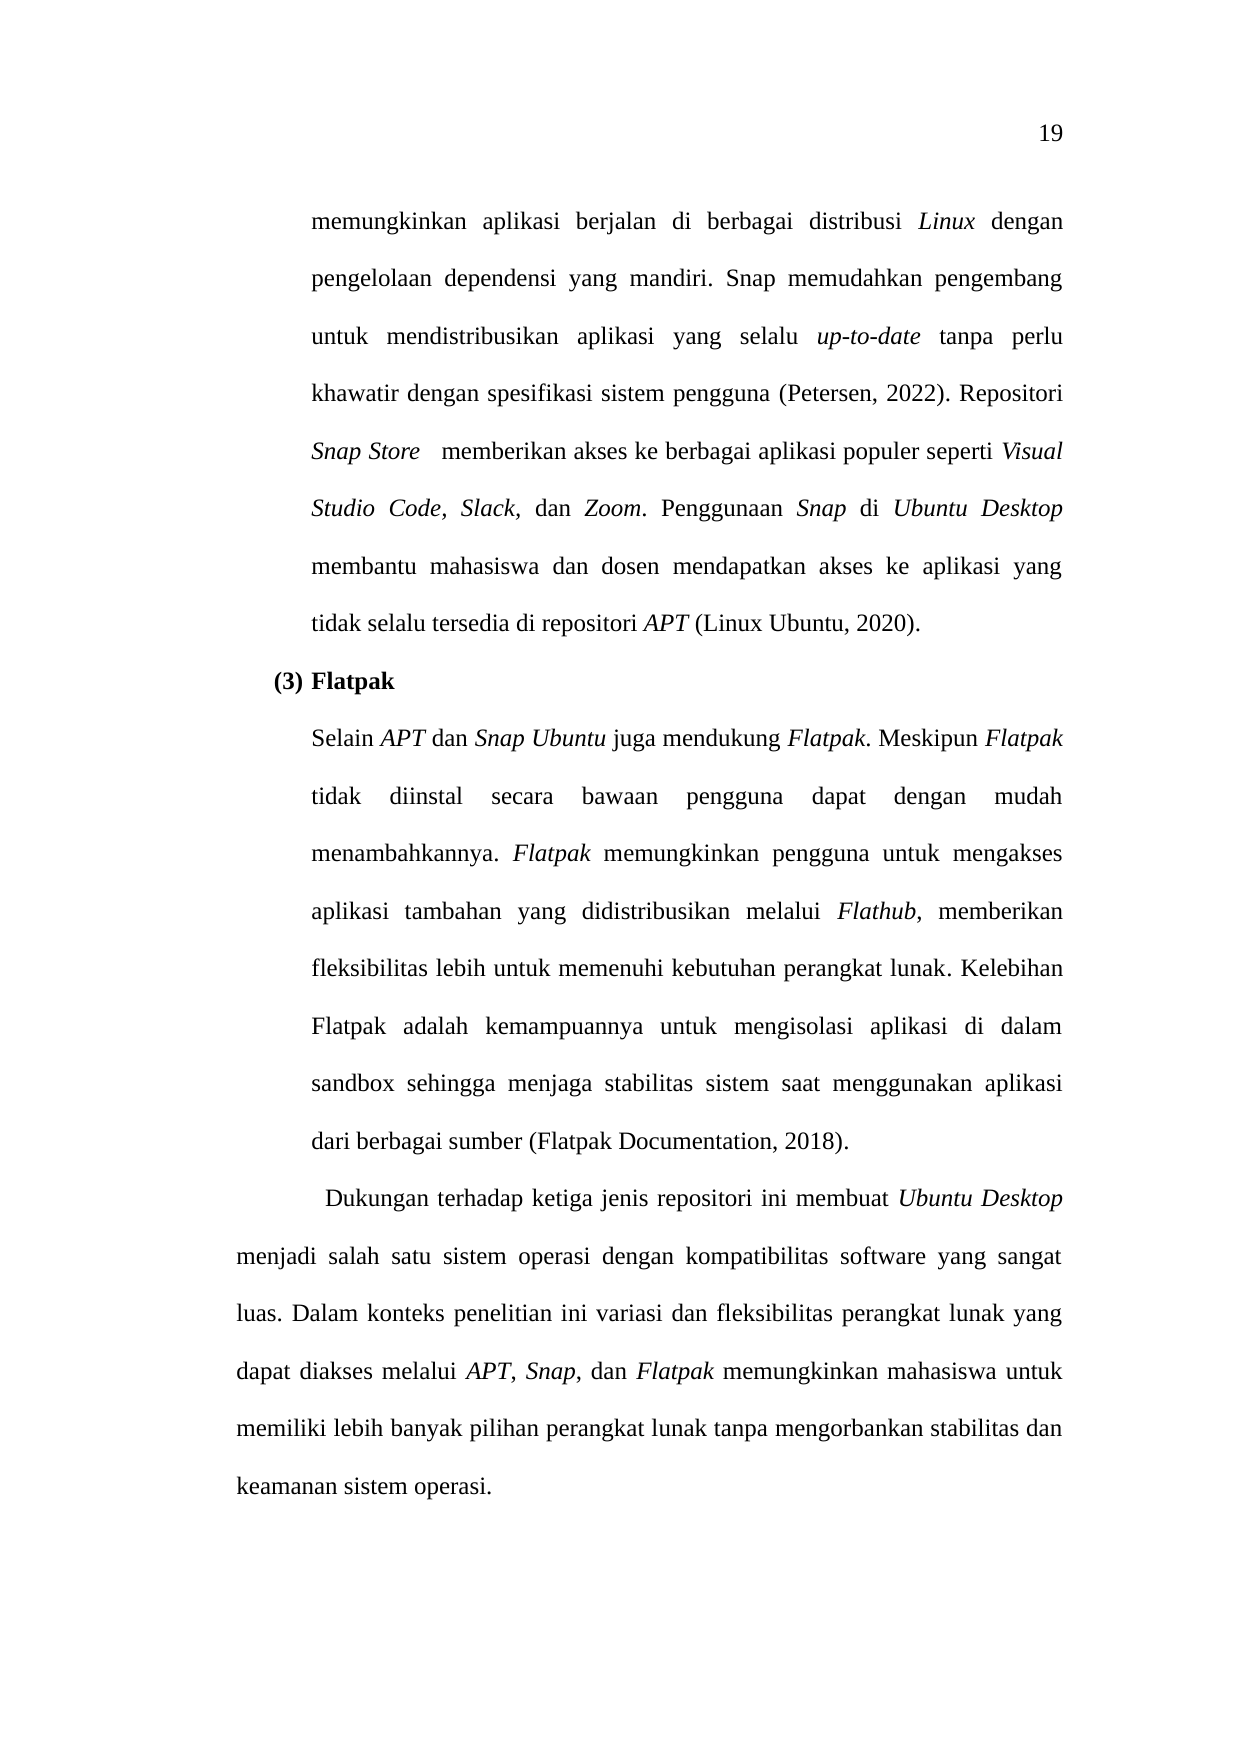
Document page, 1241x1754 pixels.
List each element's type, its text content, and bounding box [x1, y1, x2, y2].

list Flatpak Selain APT dan Snap Ubuntu juga mendukung Flatpak. Meskipun Flatpak tidak diinstal secara bawaan pengguna dapat dengan mudah menambahkannya. Flatpak memungkinkan pengguna untuk mengakses aplikasi tambahan yang didistribusikan melalui Flathub, memberikan fleksibilitas lebih untuk memenuhi kebutuhan perangkat lunak. Kelebihan Flatpak adalah kemampuannya untuk mengisolasi aplikasi di dalam sandbox sehingga menjaga stabilitas sistem saat menggunakan aplikasi dari berbagai sumber (Flatpak Documentation, 2018). [274, 666, 1063, 1155]
text Dukungan terhadap ketiga jenis repositori ini membuat Ubuntu Desktop menjadi salah satu sistem operasi dengan kompatibilitas software yang sangat luas. Dalam konteks penelitian ini variasi dan fleksibilitas perangkat lunak yang dapat diakses melalui APT, Snap, dan Flatpak memungkinkan mahasiswa untuk memiliki lebih banyak pilihan perangkat lunak tanpa mengorbankan stabilitas dan keamanan sistem operasi. [236, 1183, 1063, 1500]
list memungkinkan aplikasi berjalan di berbagai distribusi Linux dengan pengelolaan dependensi yang mandiri. Snap memudahkan pengembang untuk mendistribusikan aplikasi yang selalu up-to-date tanpa perlu khawatir dengan spesifikasi sistem pengguna (Petersen, 2022). Repositori Snap Store memberikan akses ke berbagai aplikasi populer seperti Visual Studio Code, Slack, dan Zoom. Penggunaan Snap di Ubuntu Desktop membantu mahasiswa dan dosen mendapatkan akses ke aplikasi yang tidak selalu tersedia di repositori APT (Linux Ubuntu, 2020)⁠. [274, 206, 1063, 637]
